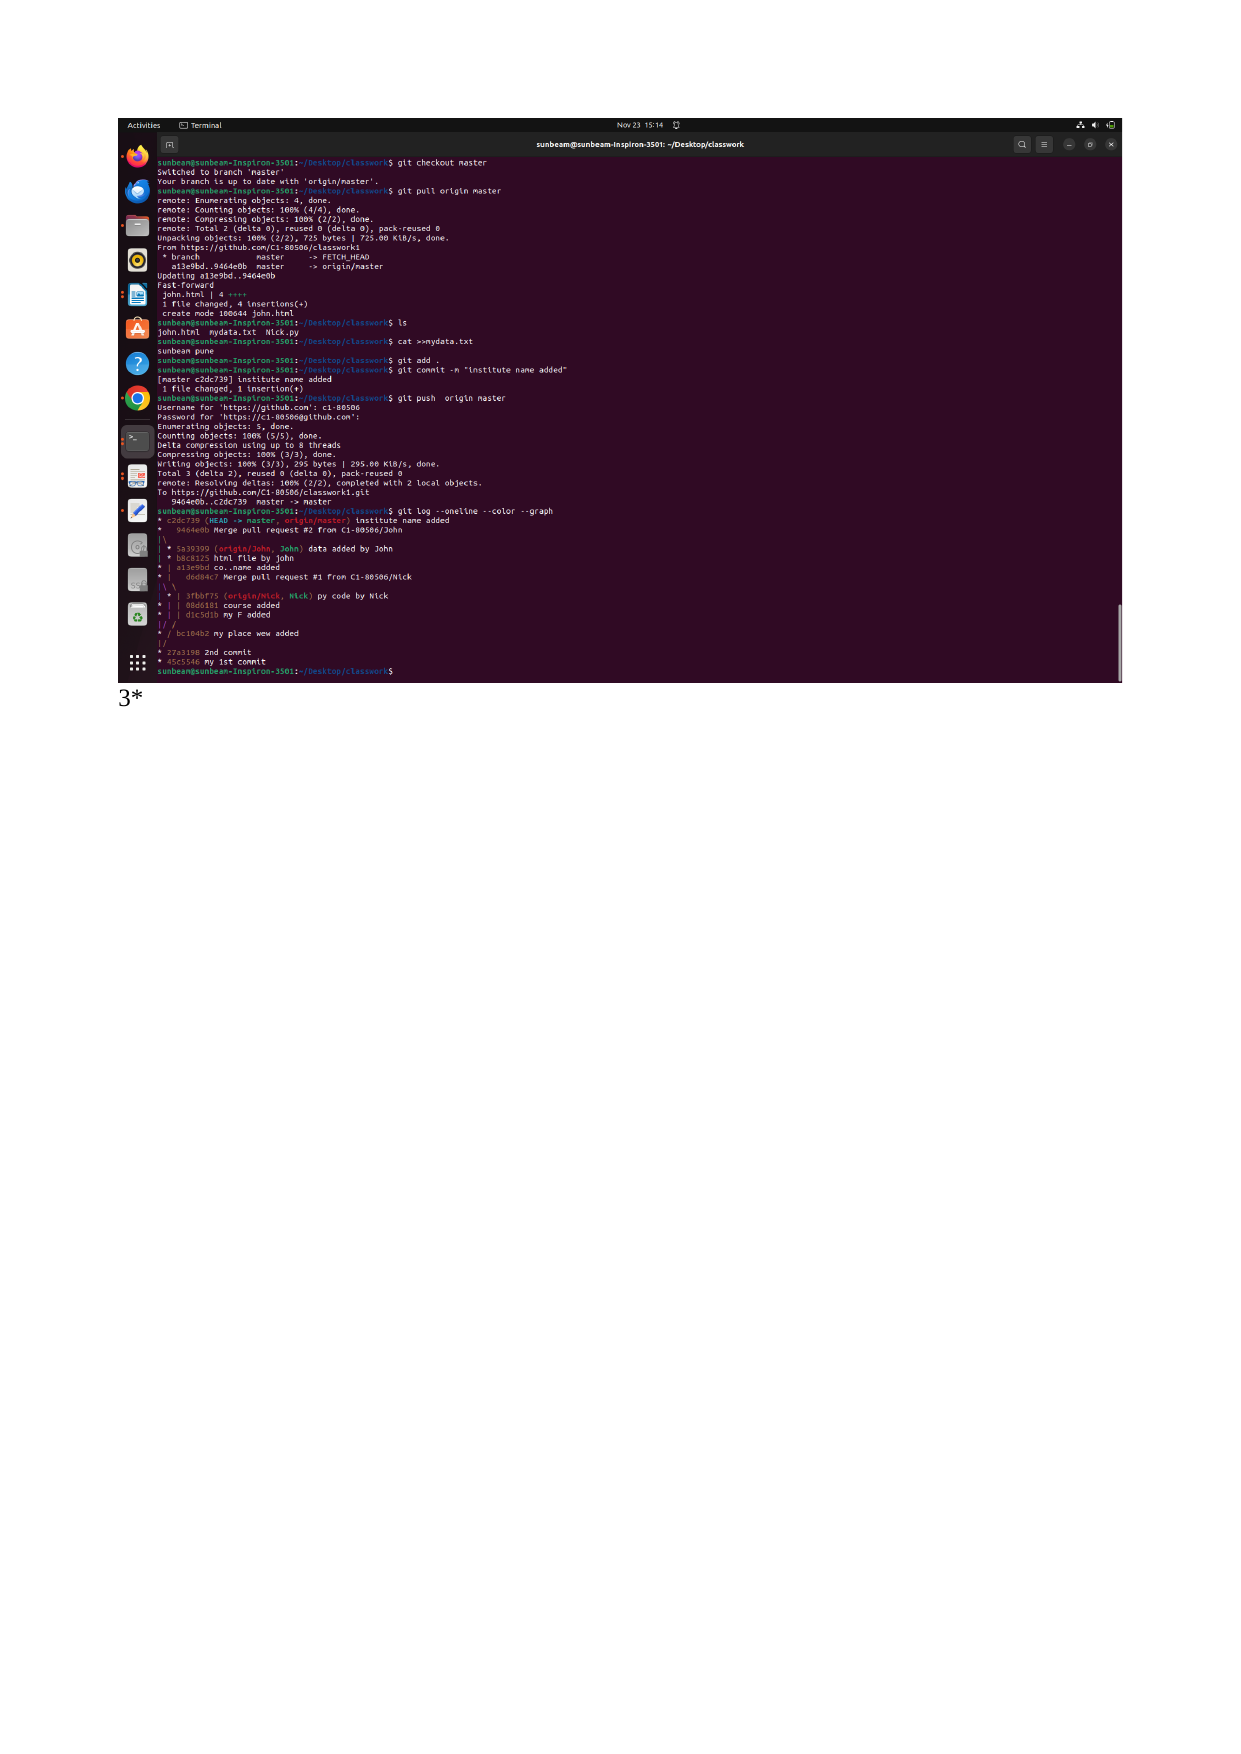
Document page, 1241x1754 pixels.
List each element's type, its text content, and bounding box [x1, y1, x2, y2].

text 3* [118, 683, 1122, 712]
picture [118, 118, 1123, 683]
